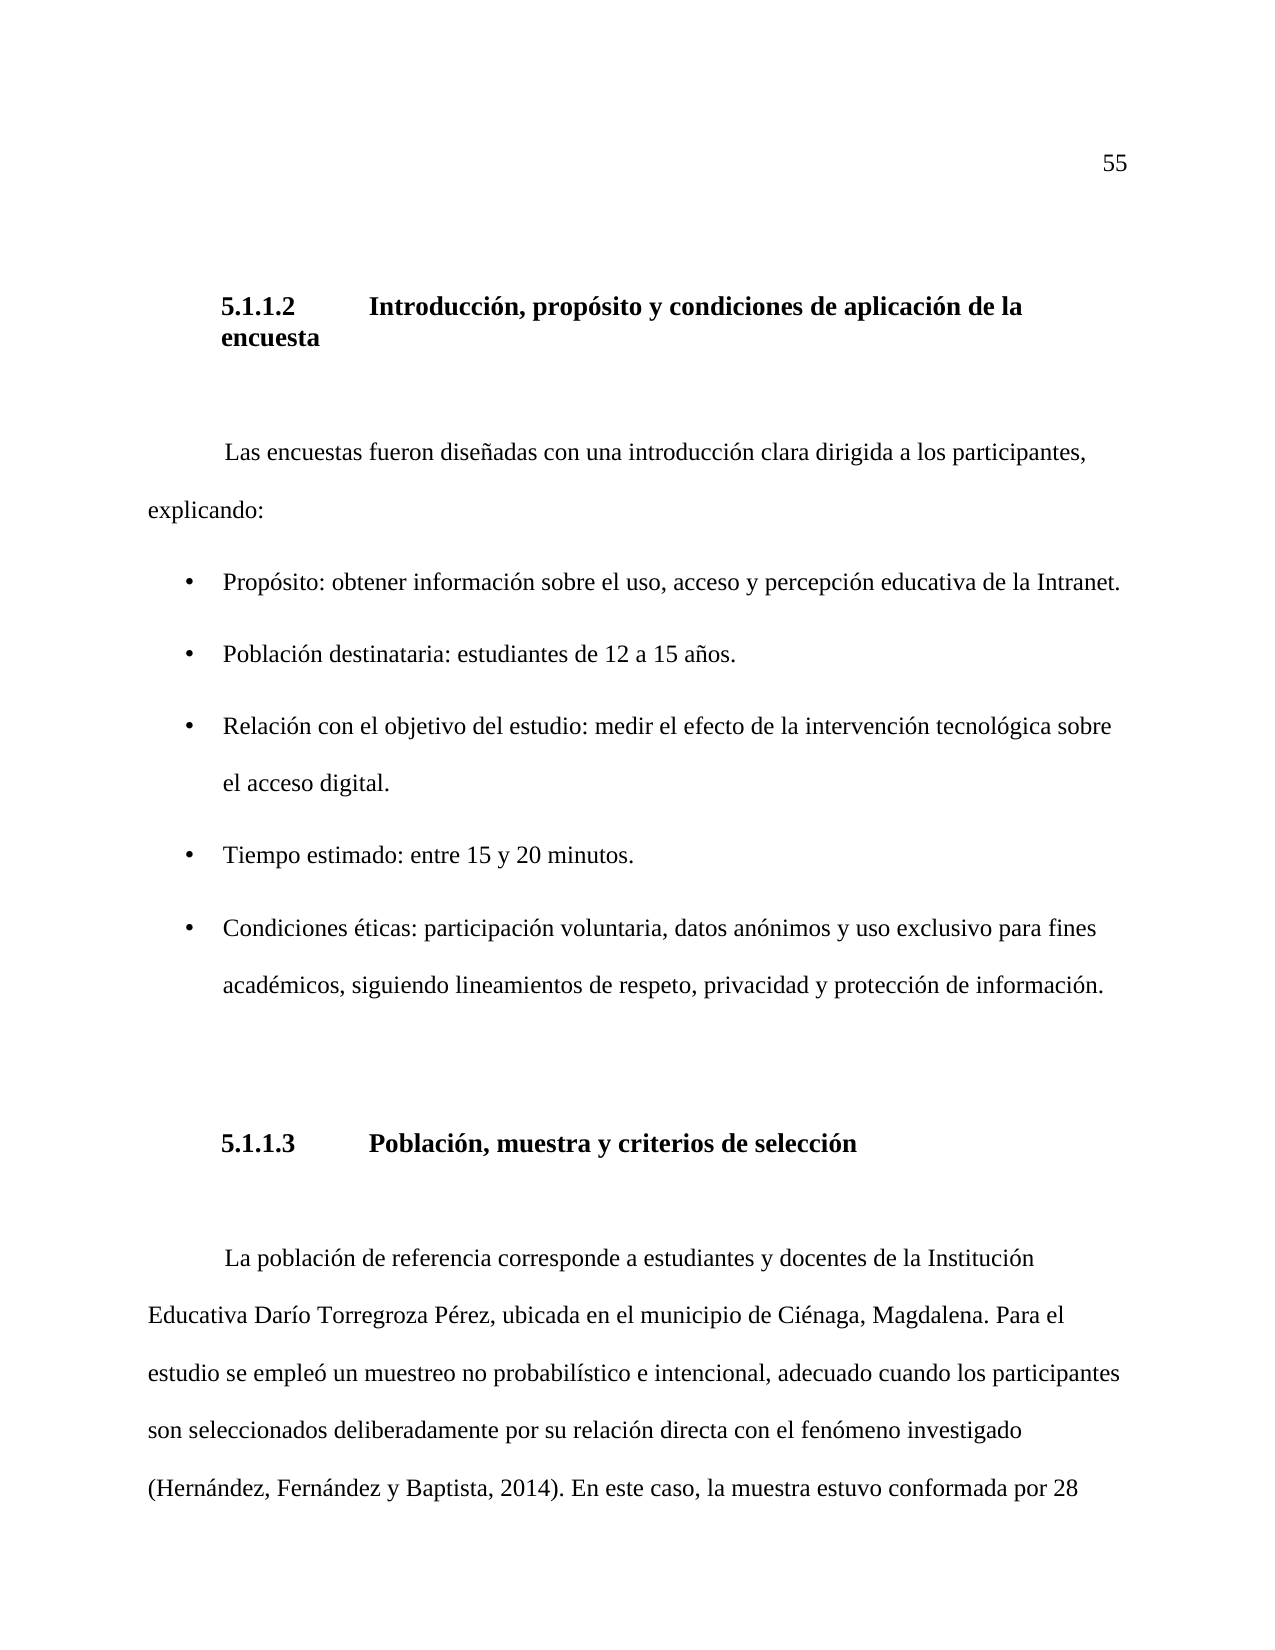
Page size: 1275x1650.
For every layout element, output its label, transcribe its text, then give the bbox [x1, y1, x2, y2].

text La población de referencia corresponde a estudiantes y docentes de la Institución Educativa Darío Torregroza Pérez, ubicada en el municipio de Ciénaga, Magdalena. Para el estudio se empleó un muestreo no probabilístico e intencional, adecuado cuando los participantes son seleccionados deliberadamente por su relación directa con el fenómeno investigado (Hernández, Fernández y Baptista, 2014). En este caso, la muestra estuvo conformada por 28 [148, 1243, 1127, 1501]
list Condiciones éticas: participación voluntaria, datos anónimos y uso exclusivo para fines académicos, siguiendo lineamientos de respeto, privacidad y protección de información. [185, 913, 1127, 999]
list Población destinataria: estudiantes de 12 a 15 años. [185, 639, 1127, 668]
subtitle Introducción, propósito y condiciones de aplicación de la encuesta [221, 290, 1127, 353]
list Relación con el objetivo del estudio: medir el efecto de la intervención tecnológica sobre el acceso digital. [185, 711, 1127, 797]
list Tiempo estimado: entre 15 y 20 minutos. [185, 841, 1127, 869]
text Las encuestas fueron diseñadas con una introducción clara dirigida a los participantes, explicando: [148, 437, 1127, 523]
subtitle Población, muestra y criterios de selección [221, 1127, 1127, 1158]
list Propósito: obtener información sobre el uso, acceso y percepción educativa de la Intranet. [185, 567, 1127, 596]
